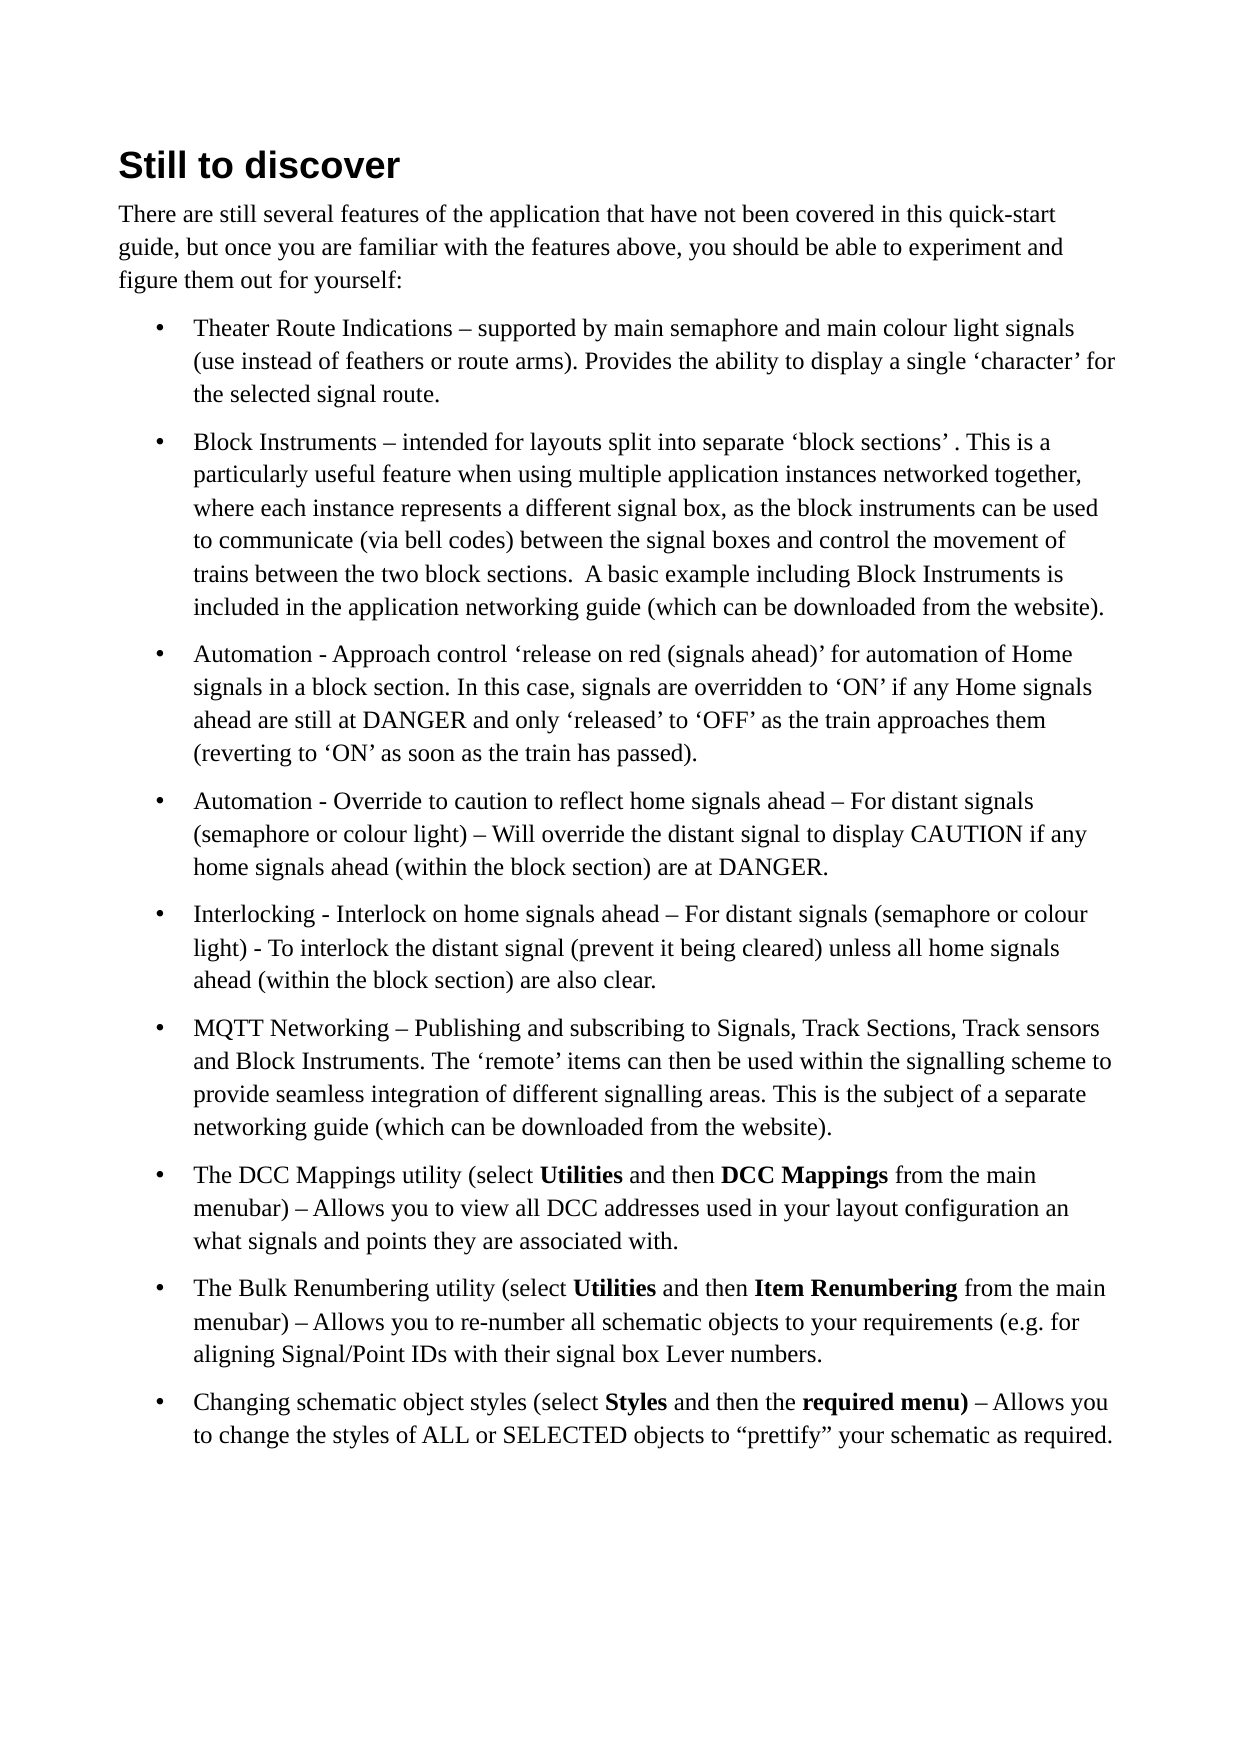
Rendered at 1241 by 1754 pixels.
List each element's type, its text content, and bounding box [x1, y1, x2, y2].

list Automation - Approach control ‘release on red (signals ahead)’ for automation of Home signals in a block section. In this case, signals are overridden to ‘ON’ if any Home signals ahead are still at DANGER and only ‘released’ to ‘OFF’ as the train approaches them (reverting to ‘ON’ as soon as the train has passed). [156, 639, 1122, 767]
list The Bulk Renumbering utility (select Utilities and then Item Renumbering from the main menubar) – Allows you to re-number all schematic objects to your requirements (e.g. for aligning Signal/Point IDs with their signal box Lever numbers. [156, 1273, 1122, 1368]
list Automation - Override to caution to reflect home signals ahead – For distant signals (semaphore or colour light) – Will override the distant signal to display CAUTION if any home signals ahead (within the block section) are at DANGER. [156, 786, 1122, 881]
list Theater Route Indications – supported by main semaphore and main colour light signals (use instead of feathers or route arms). Provides the ability to display a single ‘character’ for the selected signal route. [156, 313, 1122, 408]
text There are still several features of the application that have not been covered in this quick-start guide, but once you are familiar with the features above, you should be able to experiment and figure them out for yourself: [118, 199, 1122, 294]
list The DCC Mappings utility (select Utilities and then DCC Mappings from the main menubar) – Allows you to view all DCC addresses used in your layout configuration an what signals and points they are associated with. [156, 1160, 1122, 1255]
list Block Instruments – intended for layouts split into separate ‘block sections’ . This is a particularly useful feature when using multiple application instances networked together, where each instance represents a different signal box, as the block instruments can be used to communicate (via bell codes) between the signal boxes and control the movement of trains between the two block sections. A basic example including Block Instruments is included in the application networking guide (which can be downloaded from the website). [156, 427, 1122, 620]
list MQTT Networking – Publishing and subscribing to Signals, Track Sections, Track sensors and Block Instruments. The ‘remote’ items can then be used within the signalling scheme to provide seamless integration of different signalling areas. This is the subject of a separate networking guide (which can be downloaded from the website). [156, 1013, 1122, 1141]
list Interlocking - Interlock on home signals ahead – For distant signals (semaphore or colour light) - To interlock the distant signal (prevent it being cleared) unless all home signals ahead (within the block section) are also clear. [156, 899, 1122, 994]
list Changing schematic object styles (select Styles and then the required menu) – Allows you to change the styles of ALL or SELECTED objects to “prettify” your schematic as required. [156, 1387, 1122, 1449]
subtitle Still to discover [118, 143, 1122, 187]
